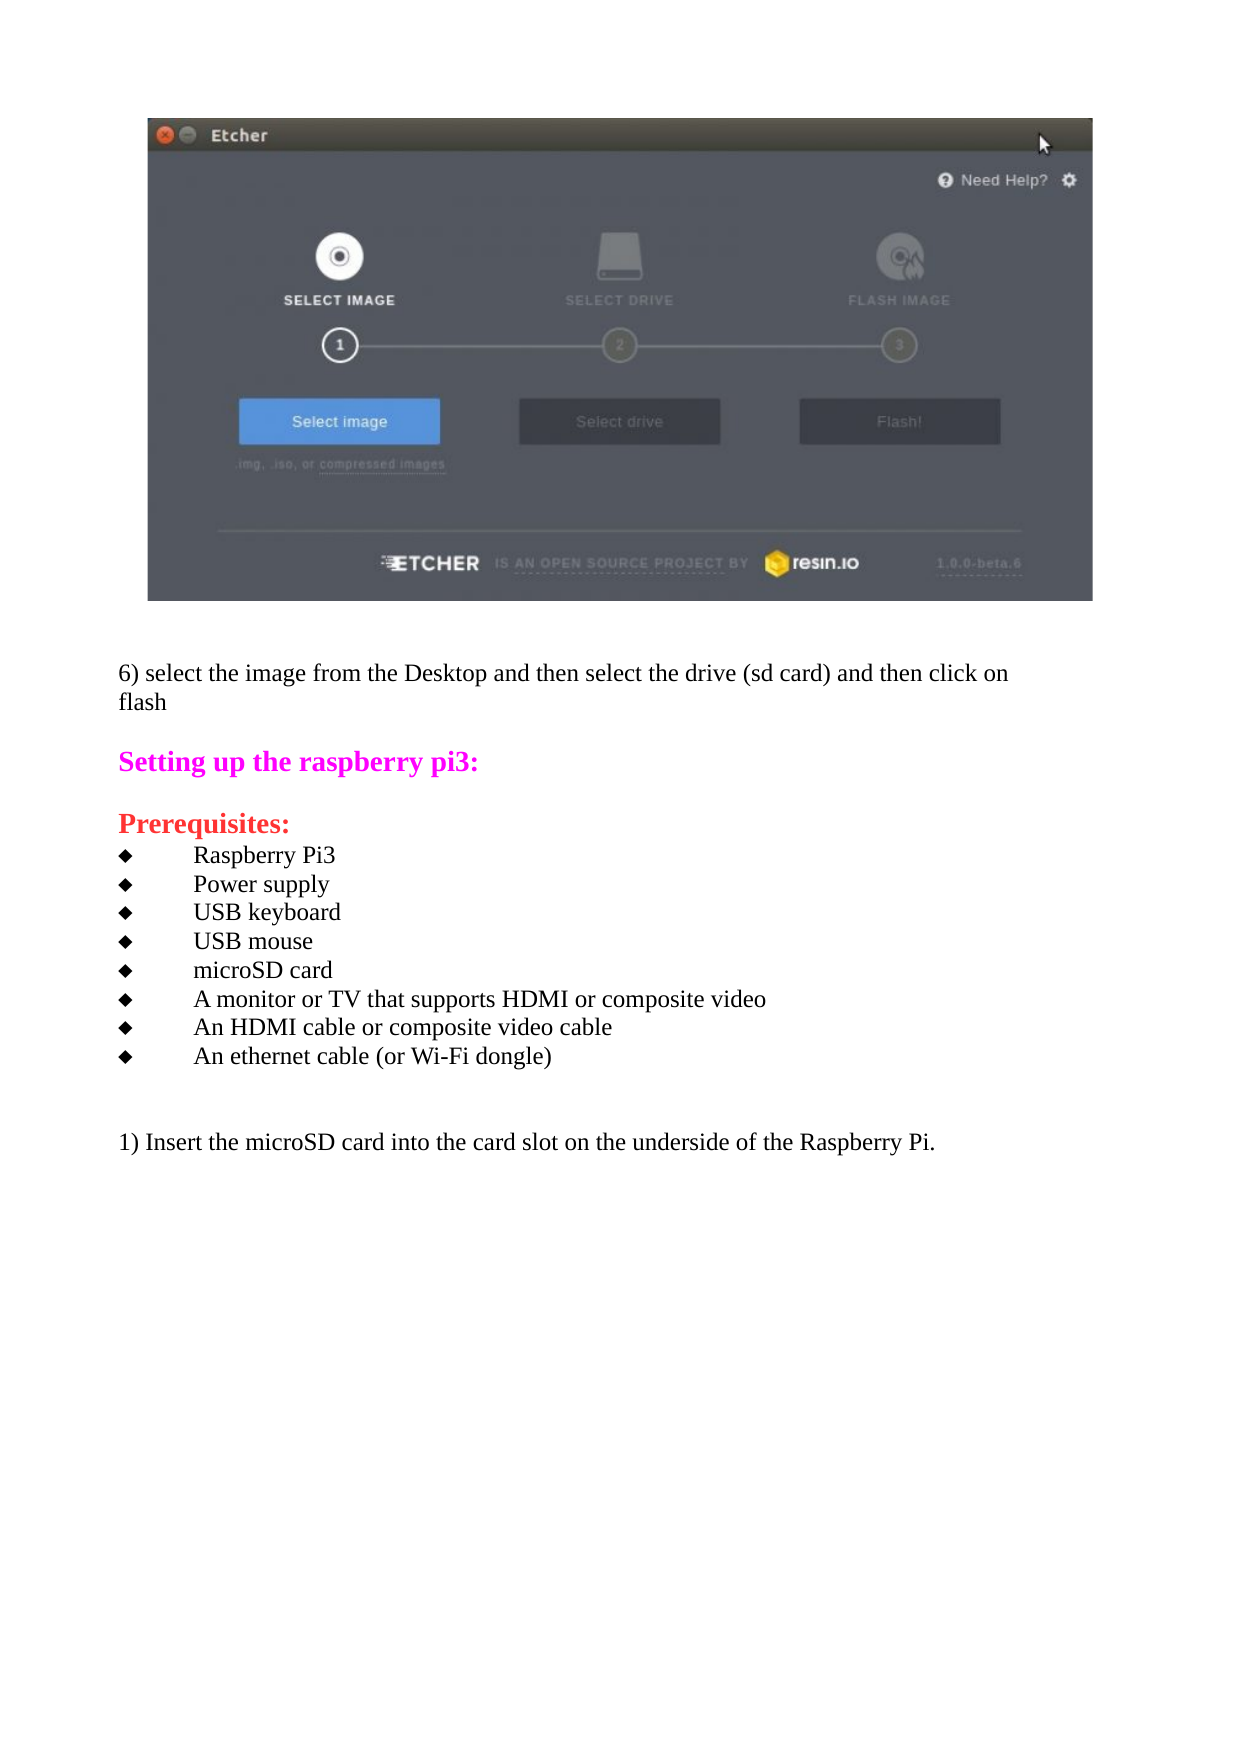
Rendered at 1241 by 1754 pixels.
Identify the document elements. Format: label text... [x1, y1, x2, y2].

list Power supply [118, 869, 1063, 897]
list microSD card [118, 955, 1063, 984]
list Raspberry Pi3 [118, 840, 1063, 869]
list USB mouse [118, 926, 1063, 955]
subtitle 1) Insert the microSD card into the card slot on the underside of the Raspberry Pi. [118, 1127, 1063, 1156]
picture [147, 118, 1093, 601]
list An HDMI cable or composite video cable [118, 1012, 1063, 1041]
text Setting up the raspberry pi3: [118, 744, 1063, 778]
text Prerequisites: [118, 806, 1063, 840]
list A monitor or TV that supports HDMI or composite video [118, 984, 1063, 1012]
text 6) select the image from the Desktop and then select the drive (sd card) and then click on flash [118, 658, 1063, 715]
list An ethernet cable (or Wi-Fi dongle) [118, 1041, 1063, 1070]
list USB keyboard [118, 897, 1063, 926]
